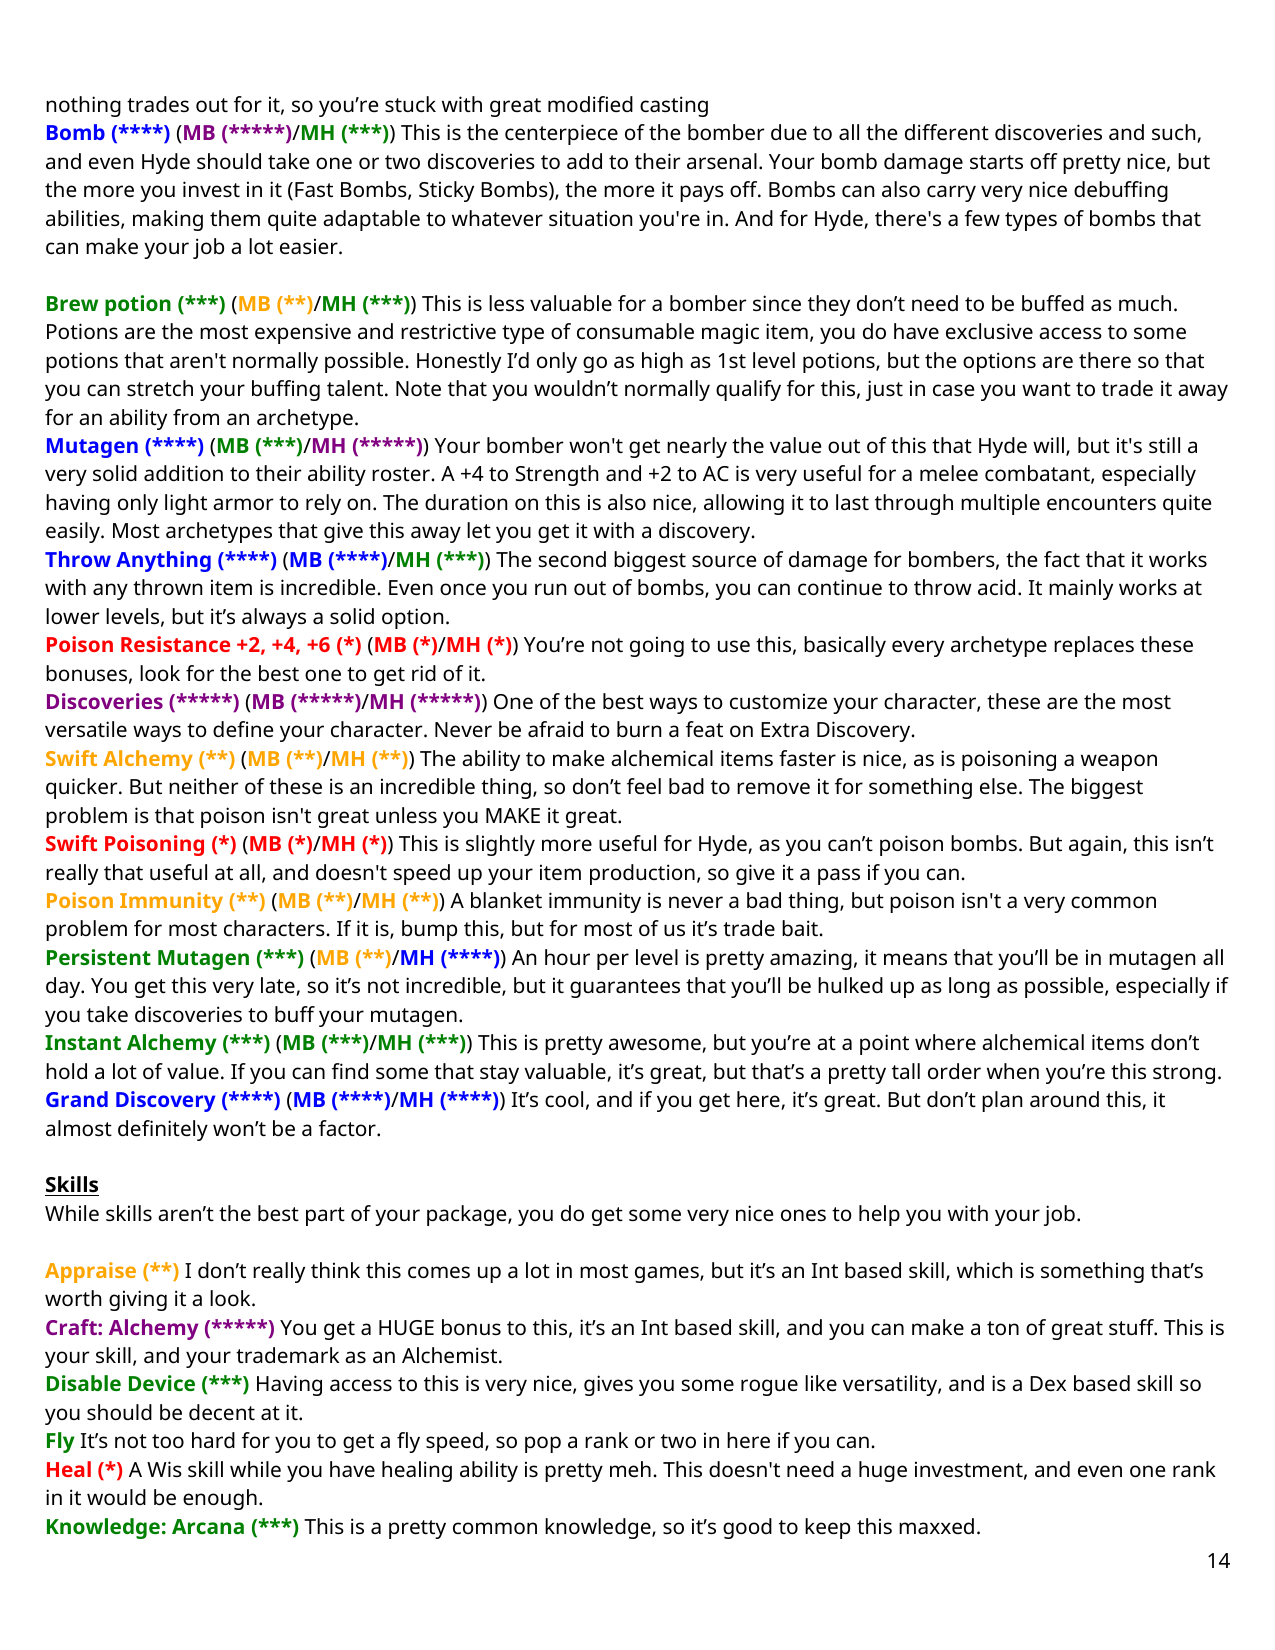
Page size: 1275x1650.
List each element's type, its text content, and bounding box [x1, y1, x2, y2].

text Grand Discovery (****) (MB (****)/MH (****)) It’s cool, and if you get here, it’s great. But don’t plan around this, it almost definitely won’t be a factor. [45, 1085, 1230, 1142]
text Disable Device (***) Having access to this is very nice, gives you some rogue like versatility, and is a Dex based skill so you should be decent at it. [45, 1369, 1230, 1426]
text Swift Alchemy (**) (MB (**)/MH (**)) The ability to make alchemical items faster is nice, as is poisoning a weapon quicker. But neither of these is an incredible thing, so don’t feel bad to remove it for something else. The biggest problem is that poison isn't great unless you MAKE it great. [45, 744, 1230, 829]
text Bomb (****) (MB (*****)/MH (***)) This is the centerpiece of the bomber due to all the different discoveries and such, and even Hyde should take one or two discoveries to add to their arsenal. Your bomb damage starts off pretty nice, but the more you invest in it (Fast Bombs, Sticky Bombs), the more it pays off. Bombs can also carry very nice debuffing abilities, making them quite adaptable to whatever situation you're in. And for Hyde, there's a few types of bombs that can make your job a lot easier. [45, 118, 1230, 261]
text Appraise (**) I don’t really think this comes up a lot in most games, but it’s an Int based skill, which is something that’s worth giving it a look. [45, 1256, 1230, 1313]
text Poison Immunity (**) (MB (**)/MH (**)) A blanket immunity is never a bad thing, but poison isn't a very common problem for most characters. If it is, bump this, but for most of us it’s trade bait. [45, 886, 1230, 943]
text Persistent Mutagen (***) (MB (**)/MH (****)) An hour per level is pretty amazing, it means that you’ll be in mutagen all day. You get this very late, so it’s not incredible, but it guarantees that you’ll be hulked up as long as possible, especially if you take discoveries to buff your mutagen. [45, 943, 1230, 1028]
text Heal (*) A Wis skill while you have healing ability is pretty meh. This doesn't need a huge investment, and even one rank in it would be enough. [45, 1455, 1230, 1512]
text Craft: Alchemy (*****) You get a HUGE bonus to this, it’s an Int based skill, and you can make a ton of great stuff. This is your skill, and your trademark as an Alchemist. [45, 1313, 1230, 1369]
text Mutagen (****) (MB (***)/MH (*****)) Your bomber won't get nearly the value out of this that Hyde will, but it's still a very solid addition to their ability roster. A +4 to Strength and +2 to AC is very useful for a melee combatant, especially having only light armor to rely on. The duration on this is also nice, allowing it to last through multiple encounters quite easily. Most archetypes that give this away let you get it with a discovery. [45, 431, 1230, 545]
text Brew potion (***) (MB (**)/MH (***)) This is less valuable for a bomber since they don’t need to be buffed as much. Potions are the most expensive and restrictive type of consumable magic item, you do have exclusive access to some potions that aren't normally possible. Honestly I’d only go as high as 1st level potions, but the options are there so that you can stretch your buffing talent. Note that you wouldn’t normally qualify for this, just in case you want to trade it away for an ability from an archetype. [45, 289, 1230, 431]
text Throw Anything (****) (MB (****)/MH (***)) The second biggest source of damage for bombers, the fact that it works with any thrown item is incredible. Even once you run out of bombs, you can continue to throw acid. It mainly works at lower levels, but it’s always a solid option. [45, 545, 1230, 630]
text Poison Resistance +2, +4, +6 (*) (MB (*)/MH (*)) You’re not going to use this, basically every archetype replaces these bonuses, look for the best one to get rid of it. [45, 630, 1230, 687]
text Fly It’s not too hard for you to get a fly speed, so pop a rank or two in here if you can. [45, 1426, 1230, 1455]
text Swift Poisoning (*) (MB (*)/MH (*)) This is slightly more useful for Hyde, as you can’t poison bombs. But again, this isn’t really that useful at all, and doesn't speed up your item production, so give it a pass if you can. [45, 829, 1230, 886]
text While skills aren’t the best part of your package, you do get some very nice ones to help you with your job. [45, 1199, 1230, 1227]
text Skills [45, 1171, 1230, 1199]
text Instant Alchemy (***) (MB (***)/MH (***)) This is pretty awesome, but you’re at a point where alchemical items don’t hold a lot of value. If you can find some that stay valuable, it’s great, but that’s a pretty tall order when you’re this strong. [45, 1028, 1230, 1085]
text Discoveries (*****) (MB (*****)/MH (*****)) One of the best ways to customize your character, these are the most versatile ways to define your character. Never be afraid to burn a feat on Extra Discovery. [45, 687, 1230, 744]
text Knowledge: Arcana (***) This is a pretty common knowledge, so it’s good to keep this maxxed. [45, 1512, 1230, 1540]
text nothing trades out for it, so you’re stuck with great modified casting [45, 90, 1230, 118]
